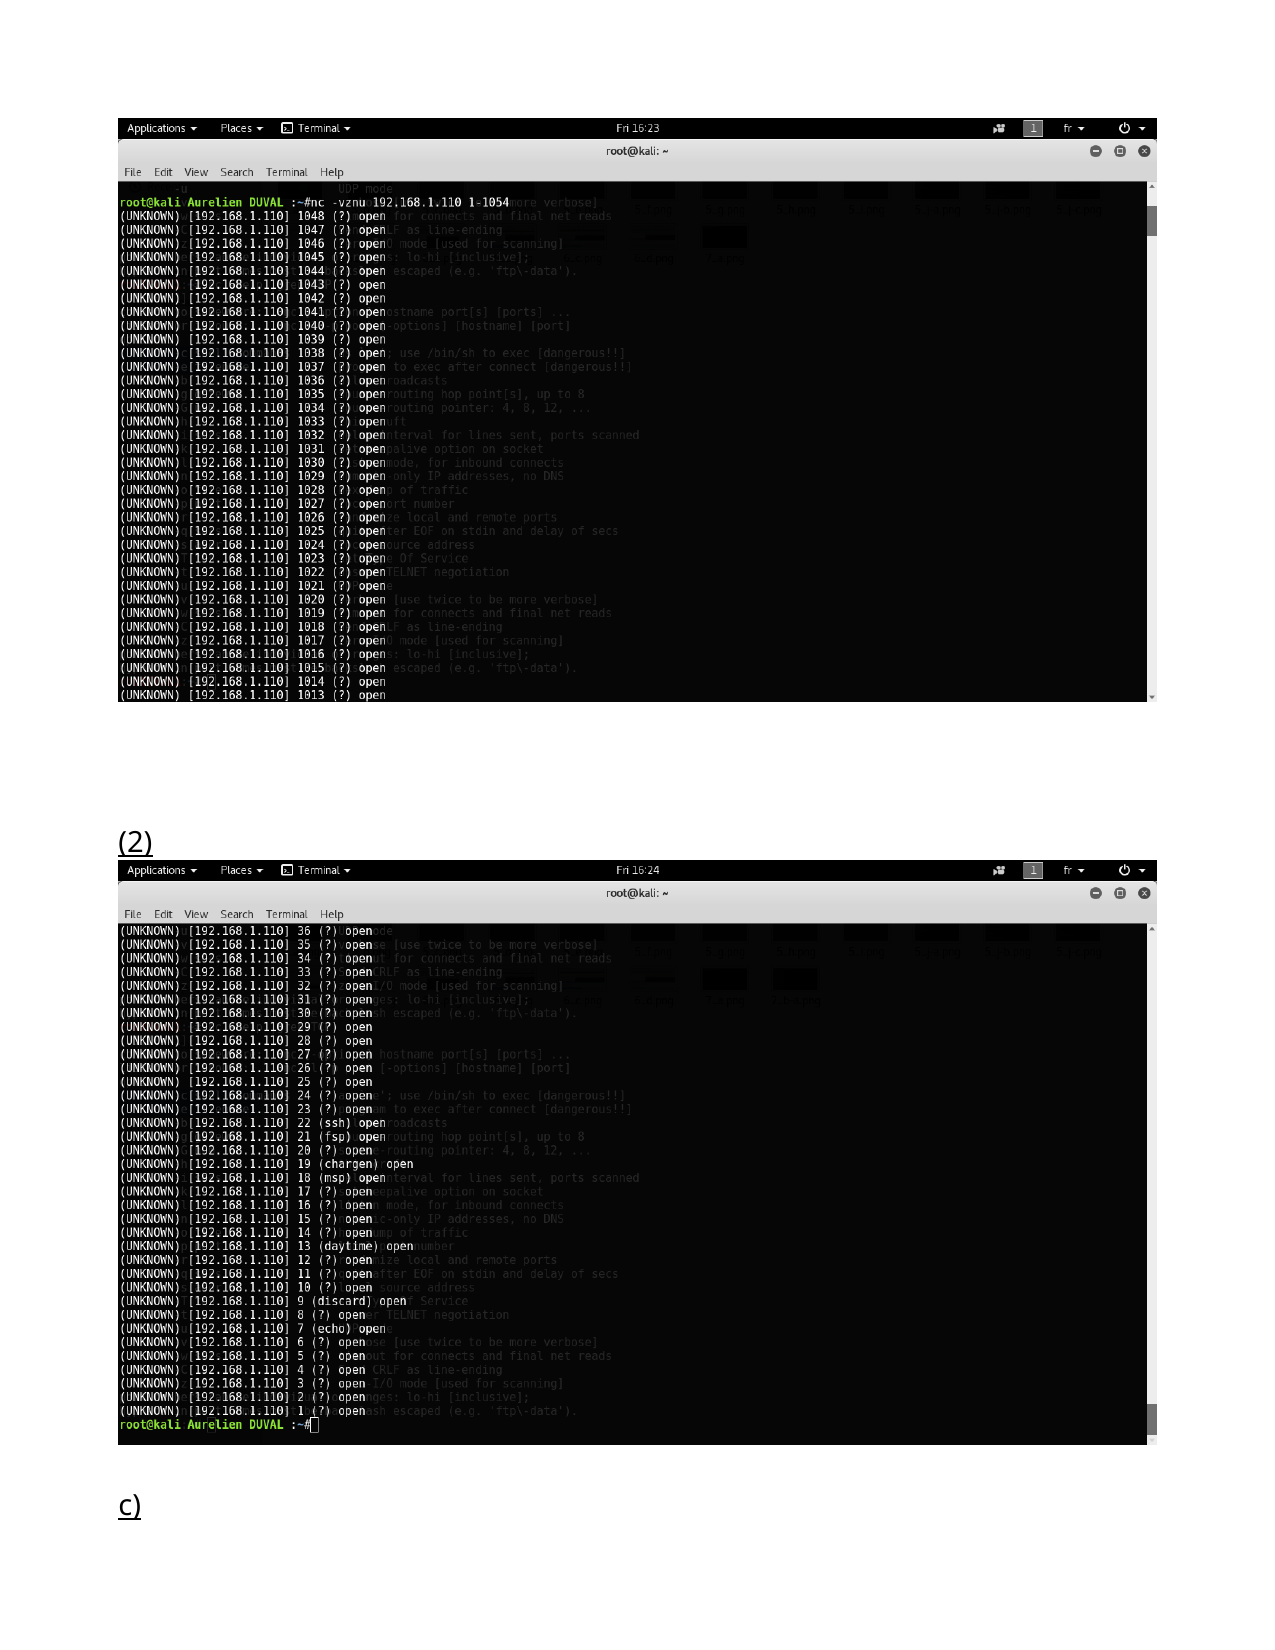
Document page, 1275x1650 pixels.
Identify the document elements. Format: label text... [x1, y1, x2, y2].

text c) [118, 1484, 1157, 1524]
text (2) [118, 821, 1157, 860]
picture [118, 860, 1157, 1445]
picture [118, 118, 1157, 702]
